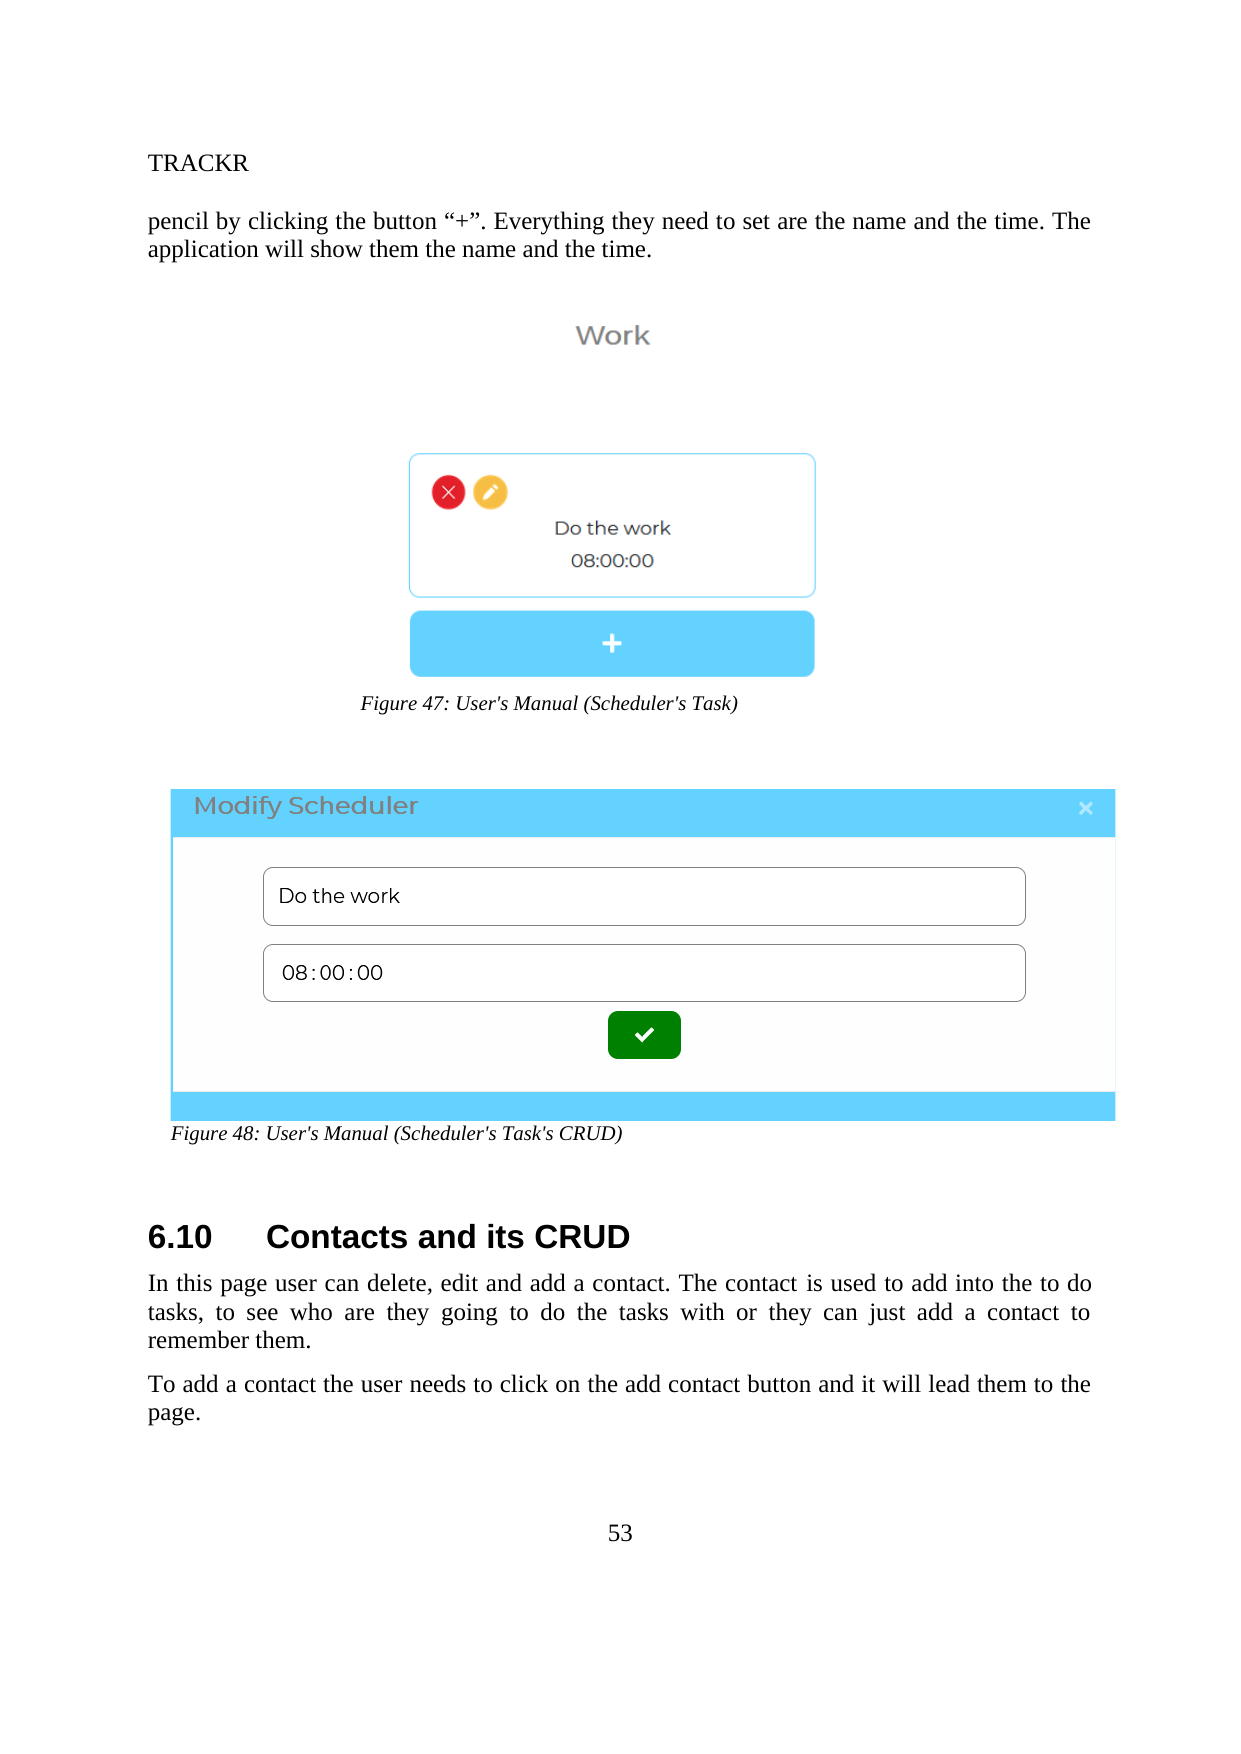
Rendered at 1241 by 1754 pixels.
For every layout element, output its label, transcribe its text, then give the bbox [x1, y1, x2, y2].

picture [360, 311, 880, 691]
text To add a contact the user needs to click on the add contact button and it will lead them to the page. [148, 1369, 1093, 1426]
text pencil by clicking the button “+”. Everything they need to set are the name and the time. The application will show them the name and the time. [148, 206, 1093, 263]
text Figure 48: User's Manual (Scheduler's Task's CRUD) [171, 1121, 1116, 1145]
text In this page user can delete, edit and add a contact. The contact is used to add into the to do tasks, to see who are they going to do the tasks with or they can just add a contact to remember them. [148, 1268, 1093, 1354]
subtitle Contacts and its CRUD [148, 1217, 1093, 1255]
picture [170, 789, 1116, 1121]
text Figure 47: User's Manual (Scheduler's Task) [360, 691, 880, 715]
